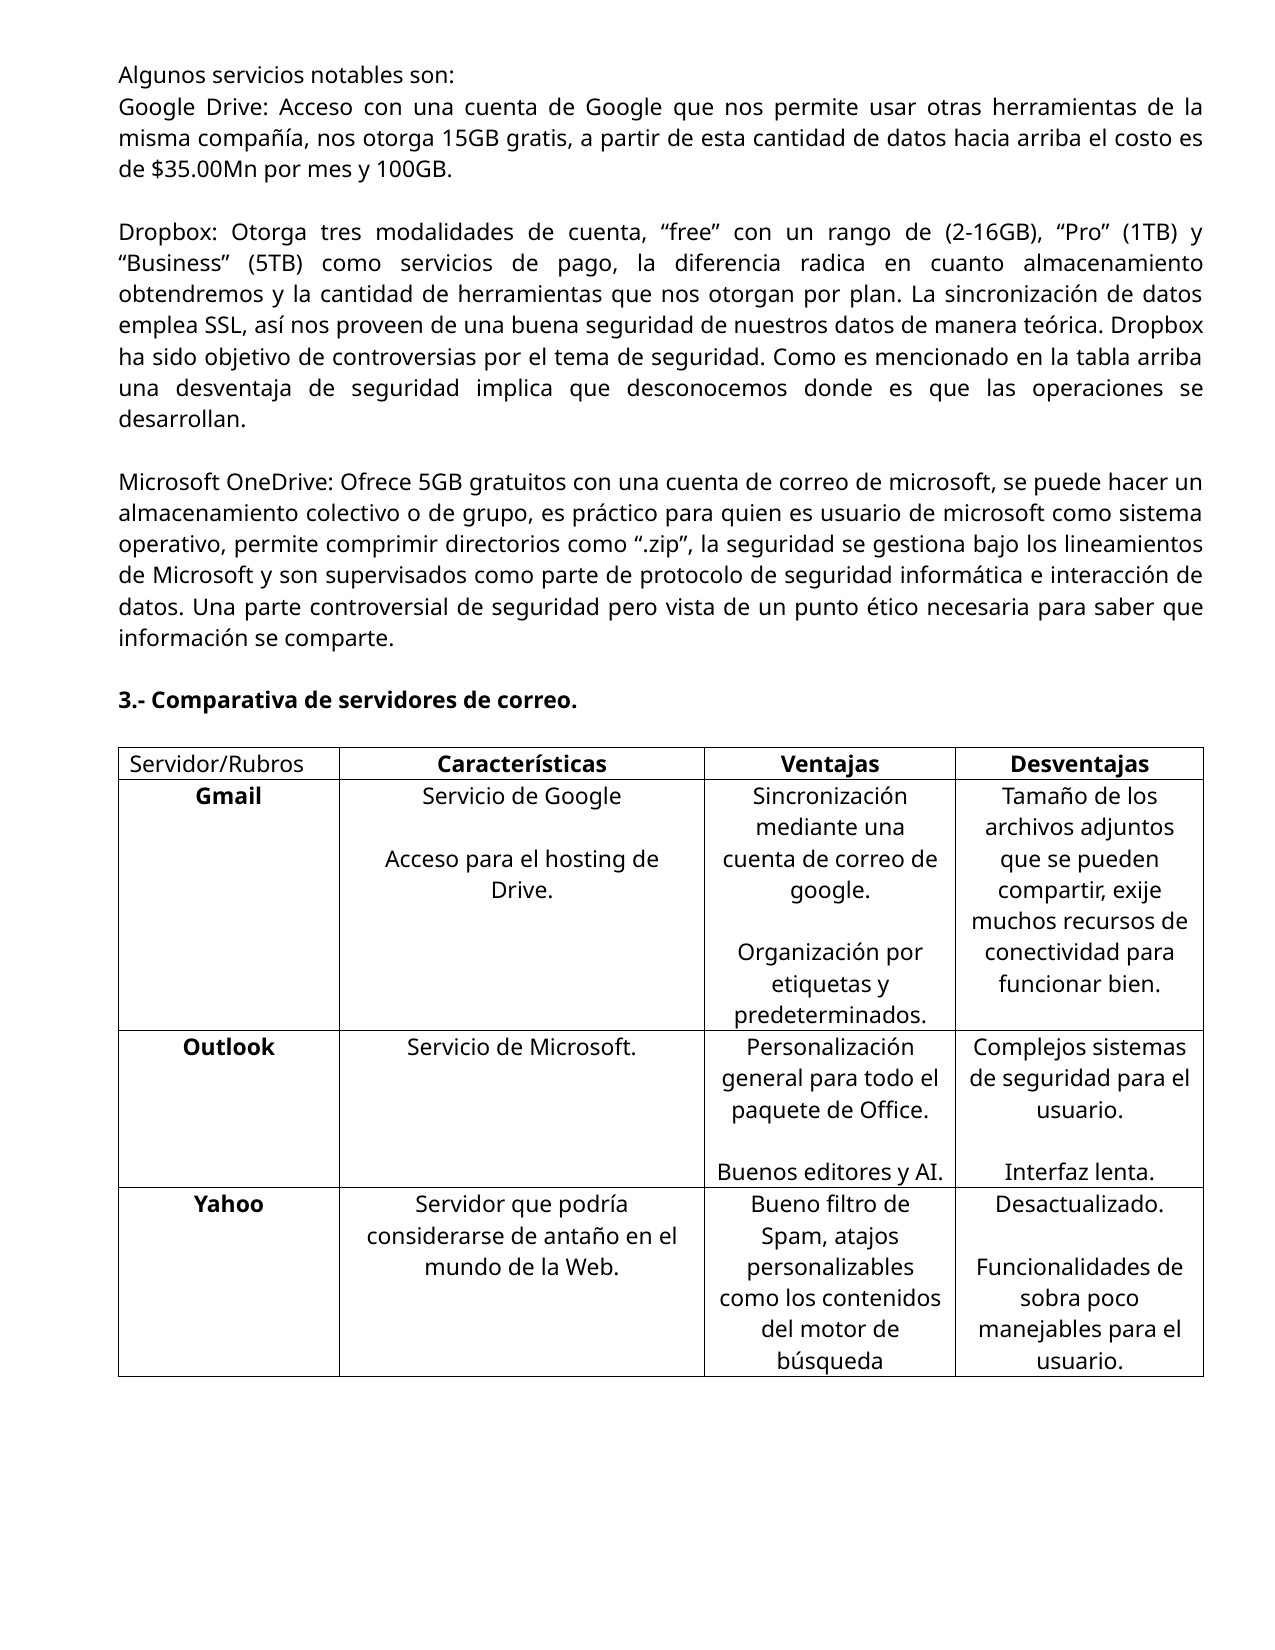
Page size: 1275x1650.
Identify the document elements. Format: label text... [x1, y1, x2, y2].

table_cell Yahoo [119, 1188, 339, 1376]
table_cell Servicio de Microsoft. [340, 1031, 704, 1187]
table_cell Gmail [119, 780, 339, 1030]
table_header Características [340, 748, 704, 779]
text Microsoft OneDrive: Ofrece 5GB gratuitos con una cuenta de correo de microsoft, se puede hacer un almacenamiento colectivo o de grupo, es práctico para quien es usuario de microsoft como sistema operativo, permite comprimir directorios como “.zip”, la seguridad se gestiona bajo los lineamientos de Microsoft y son supervisados como parte de protocolo de seguridad informática e interacción de datos. Una parte controversial de seguridad pero vista de un punto ético necesaria para saber que información se comparte. [118, 465, 1205, 653]
text Dropbox: Otorga tres modalidades de cuenta, “free” con un rango de (2-16GB), “Pro” (1TB) y “Business” (5TB) como servicios de pago, la diferencia radica en cuanto almacenamiento obtendremos y la cantidad de herramientas que nos otorgan por plan. La sincronización de datos emplea SSL, así nos proveen de una buena seguridad de nuestros datos de manera teórica. Dropbox ha sido objetivo de controversias por el tema de seguridad. Como es mencionado en la tabla arriba una desventaja de seguridad implica que desconocemos donde es que las operaciones se desarrollan. [118, 215, 1205, 434]
table_cell Servidor que podría considerarse de antaño en el mundo de la Web. [340, 1188, 704, 1376]
text 3.- Comparativa de servidores de correo. [118, 684, 1205, 715]
table_header Servidor/Rubros [119, 748, 339, 779]
text Algunos servicios notables son: [118, 59, 1205, 90]
table_header Ventajas [705, 748, 955, 779]
table_cell Bueno filtro de Spam, atajos personalizables como los contenidos del motor de búsqueda [705, 1188, 955, 1376]
table_cell Servicio de Google Acceso para el hosting de Drive. [340, 780, 704, 1030]
table_cell Desactualizado. Funcionalidades de sobra poco manejables para el usuario. [956, 1188, 1203, 1376]
table_cell Complejos sistemas de seguridad para el usuario. Interfaz lenta. [956, 1031, 1203, 1187]
table_cell Tamaño de los archivos adjuntos que se pueden compartir, exije muchos recursos de conectividad para funcionar bien. [956, 780, 1203, 1030]
table_cell Outlook [119, 1031, 339, 1187]
table_cell Sincronización mediante una cuenta de correo de google. Organización por etiquetas y predeterminados. [705, 780, 955, 1030]
table_cell Personalización general para todo el paquete de Office. Buenos editores y AI. [705, 1031, 955, 1187]
table_header Desventajas [956, 748, 1203, 779]
text Google Drive: Acceso con una cuenta de Google que nos permite usar otras herramientas de la misma compañía, nos otorga 15GB gratis, a partir de esta cantidad de datos hacia arriba el costo es de $35.00Mn por mes y 100GB. [118, 90, 1205, 184]
